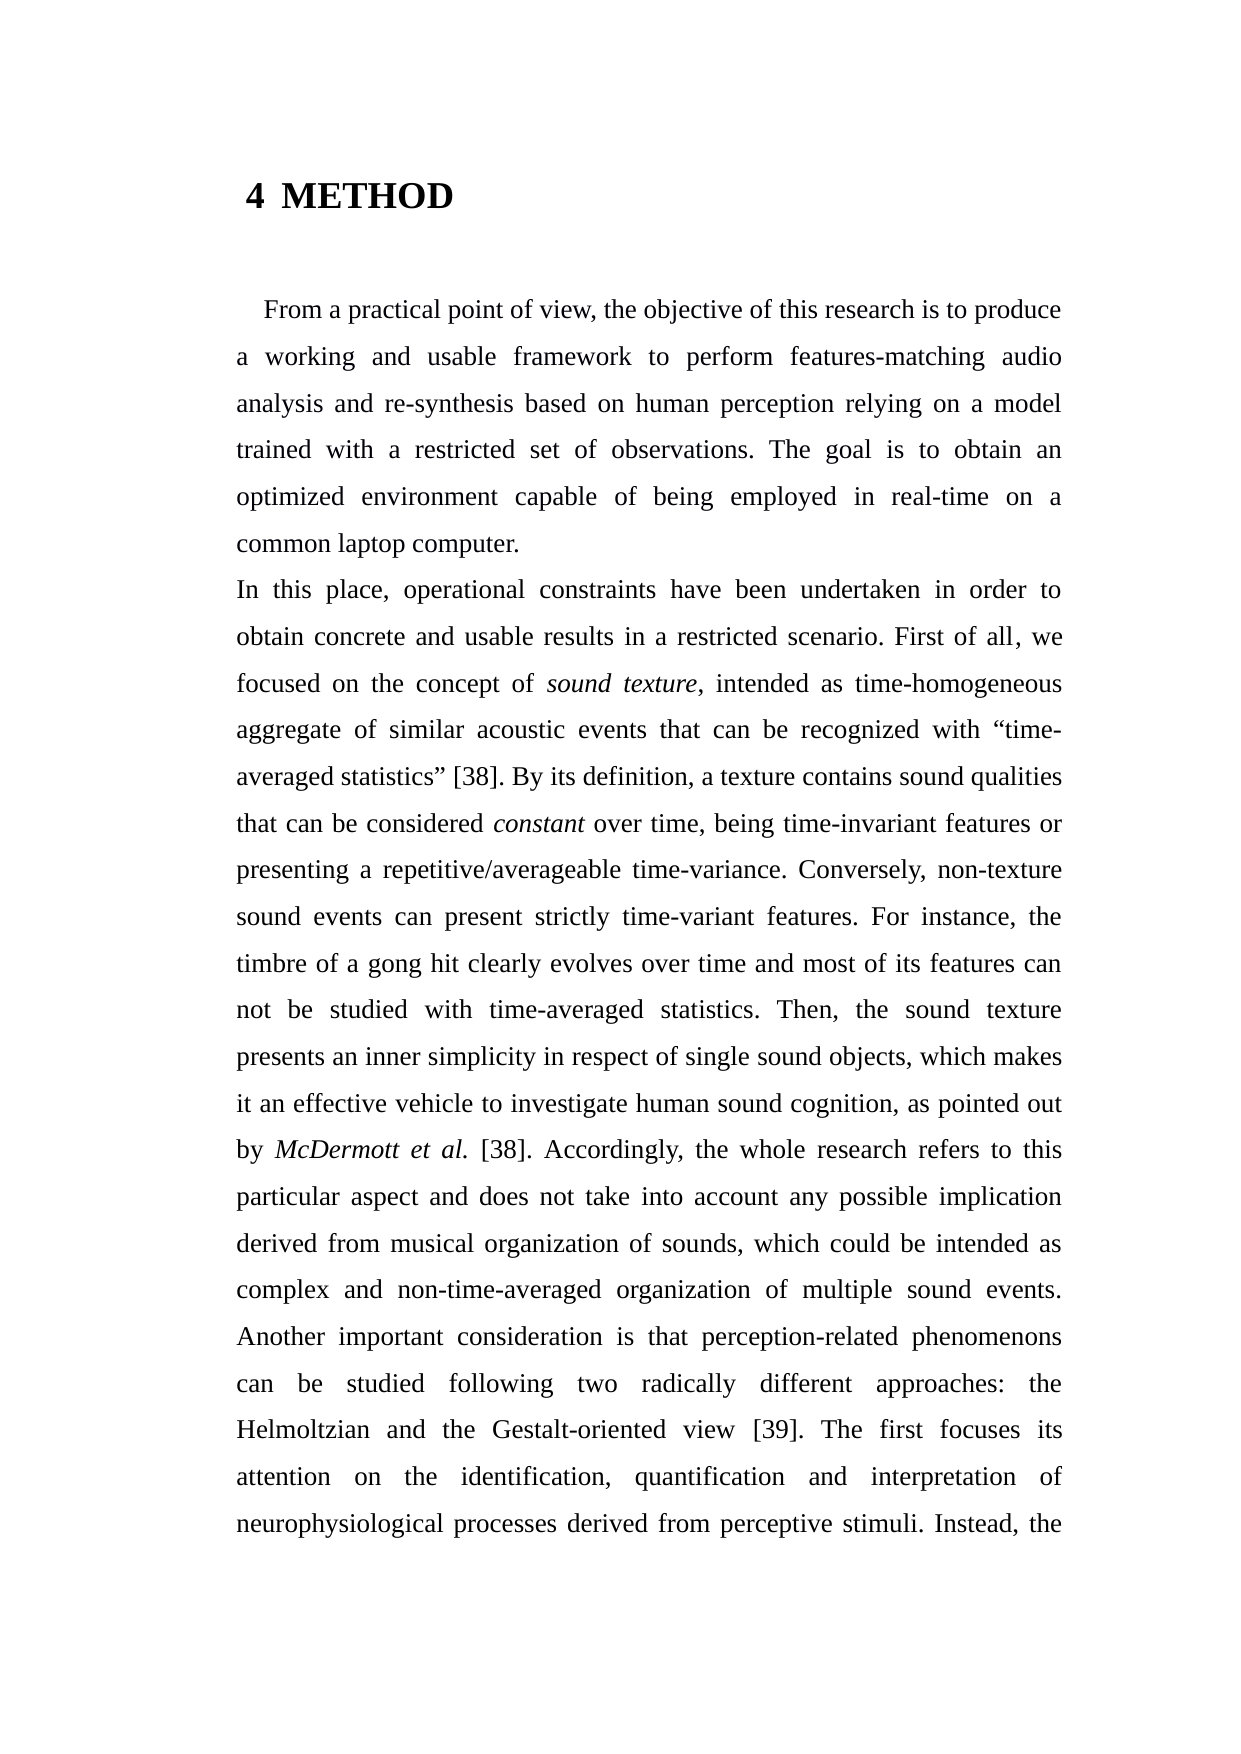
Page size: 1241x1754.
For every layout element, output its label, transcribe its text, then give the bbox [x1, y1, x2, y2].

text In this place, operational constraints have been undertaken in order to obtain concrete and usable results in a restricted scenario. First of all, we focused on the concept of sound texture, intended as time-homogeneous aggregate of similar acoustic events that can be recognized with “time-averaged statistics” [38]. By its definition, a texture contains sound qualities that can be considered constant over time, being time-invariant features or presenting a repetitive/averageable time-variance. Conversely, non-texture sound events can present strictly time-variant features. For instance, the timbre of a gong hit clearly evolves over time and most of its features can not be studied with time-averaged statistics. Then, the sound texture presents an inner simplicity in respect of single sound objects, which makes it an effective vehicle to investigate human sound cognition, as pointed out by McDermott et al. [38]. Accordingly, the whole research refers to this particular aspect and does not take into account any possible implication derived from musical organization of sounds, which could be intended as complex and non-time-averaged organization of multiple sound events. Another important consideration is that perception-related phenomenons can be studied following two radically different approaches: the Helmoltzian and the Gestalt-oriented view [39]. The first focuses its attention on the identification, quantification and interpretation of neurophysiological processes derived from perceptive stimuli. Instead, the [236, 574, 1063, 1538]
subtitle METHOD [236, 173, 1063, 216]
text From a practical point of view, the objective of this research is to produce a working and usable framework to perform features-matching audio analysis and re-synthesis based on human perception relying on a model trained with a restricted set of observations. The goal is to obtain an optimized environment capable of being employed in real-time on a common laptop computer. [236, 294, 1063, 558]
